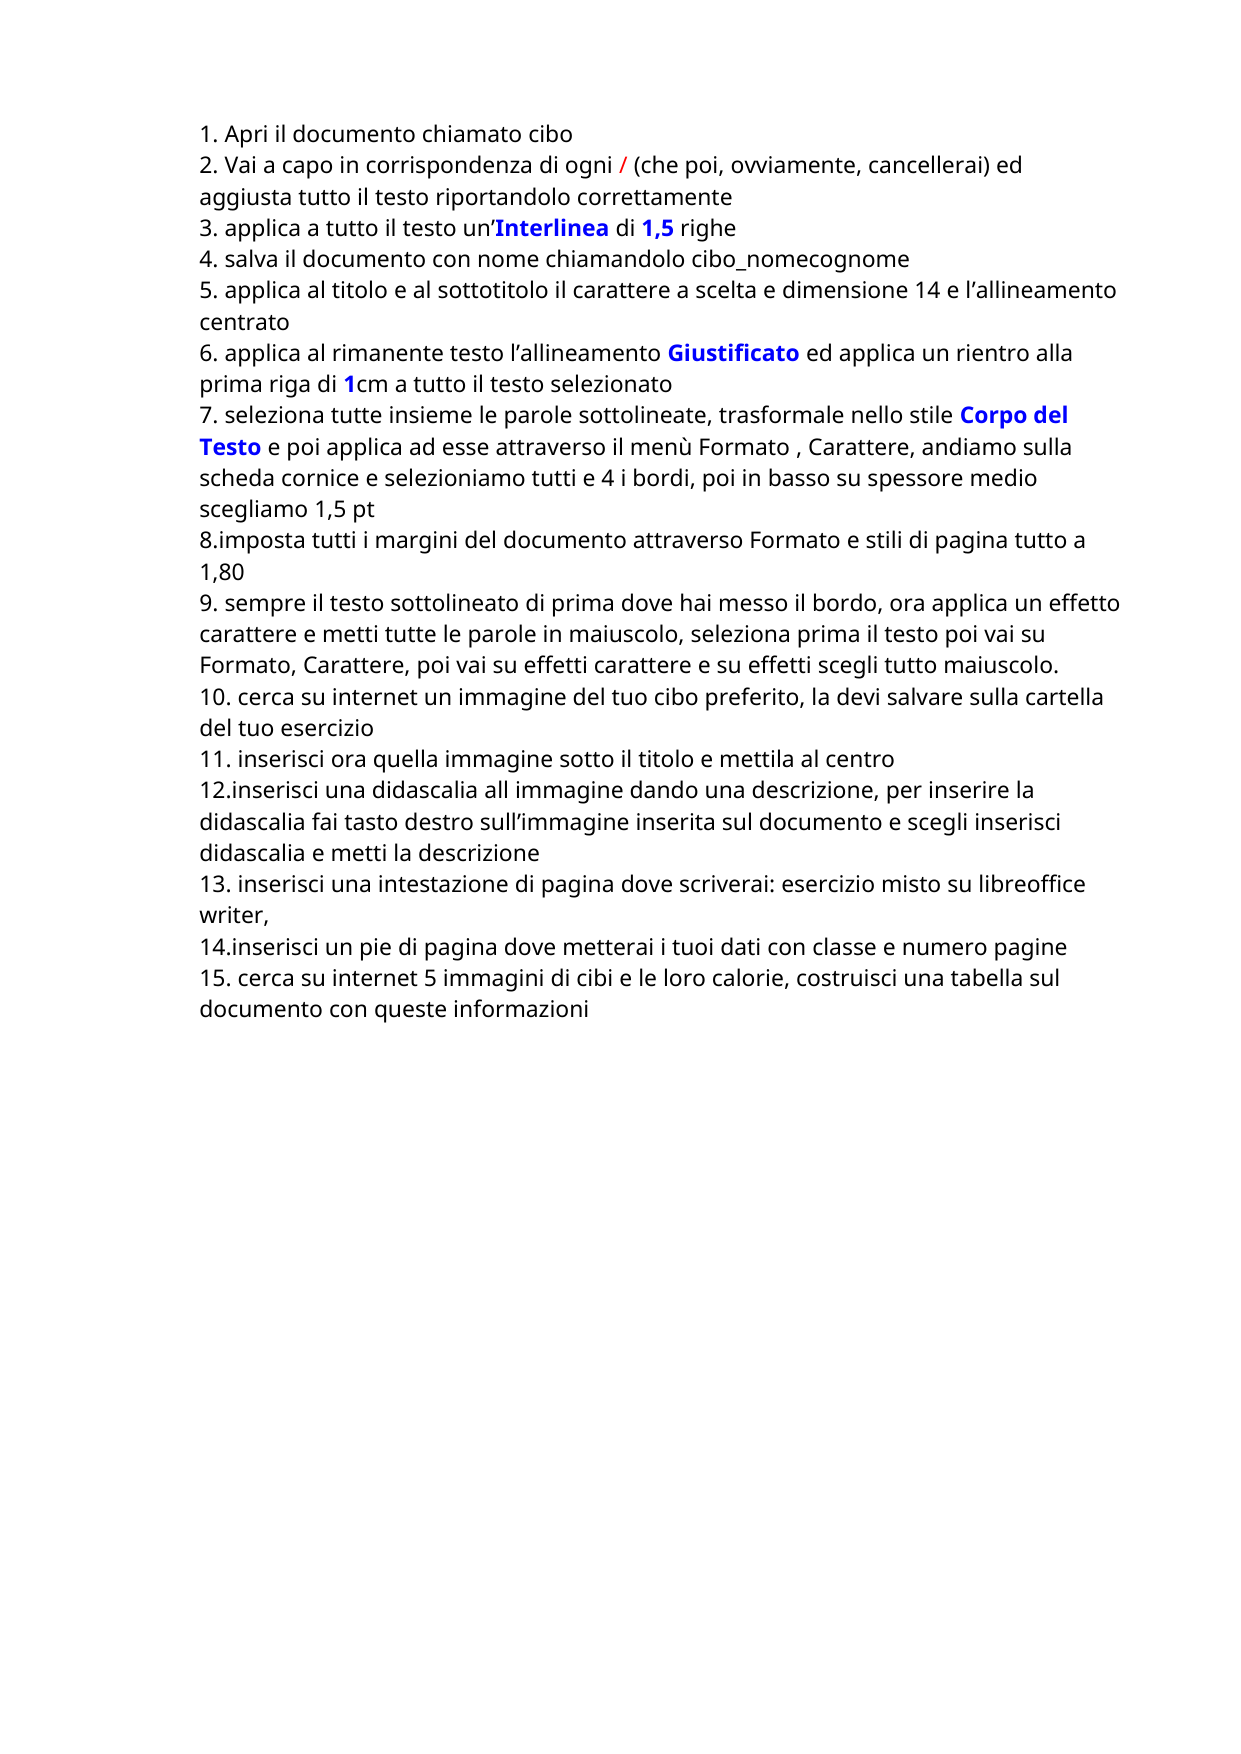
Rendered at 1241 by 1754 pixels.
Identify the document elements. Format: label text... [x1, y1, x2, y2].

text 11. inserisci ora quella immagine sotto il titolo e mettila al centro [199, 743, 1122, 774]
text 9. sempre il testo sottolineato di prima dove hai messo il bordo, ora applica un effetto carattere e metti tutte le parole in maiuscolo, seleziona prima il testo poi vai su Formato, Carattere, poi vai su effetti carattere e su effetti scegli tutto maiuscolo. [199, 587, 1122, 681]
text 8.imposta tutti i margini del documento attraverso Formato e stili di pagina tutto a 1,80 [199, 524, 1122, 587]
text 3. applica a tutto il testo un’Interlinea di 1,5 righe [199, 212, 1122, 243]
text 13. inserisci una intestazione di pagina dove scriverai: esercizio misto su libreoffice writer, [199, 868, 1122, 931]
text 6. applica al rimanente testo l’allineamento Giustificato ed applica un rientro alla prima riga di 1cm a tutto il testo selezionato [199, 337, 1122, 399]
text 15. cerca su internet 5 immagini di cibi e le loro calorie, costruisci una tabella sul documento con queste informazioni [199, 962, 1122, 1024]
text 2. Vai a capo in corrispondenza di ogni / (che poi, ovviamente, cancellerai) ed aggiusta tutto il testo riportandolo correttamente [199, 149, 1122, 212]
text 10. cerca su internet un immagine del tuo cibo preferito, la devi salvare sulla cartella del tuo esercizio [199, 681, 1122, 743]
text 4. salva il documento con nome chiamandolo cibo_nomecognome [199, 243, 1122, 274]
text 12.inserisci una didascalia all immagine dando una descrizione, per inserire la didascalia fai tasto destro sull’immagine inserita sul documento e scegli inserisci didascalia e metti la descrizione [199, 774, 1122, 868]
text 7. seleziona tutte insieme le parole sottolineate, trasformale nello stile Corpo del [199, 399, 1122, 431]
text 14.inserisci un pie di pagina dove metterai i tuoi dati con classe e numero pagine [199, 931, 1122, 962]
text 1. Apri il documento chiamato cibo [199, 118, 1122, 149]
text Testo e poi applica ad esse attraverso il menù Formato , Carattere, andiamo sulla scheda cornice e selezioniamo tutti e 4 i bordi, poi in basso su spessore medio scegliamo 1,5 pt [199, 431, 1122, 524]
text 5. applica al titolo e al sottotitolo il carattere a scelta e dimensione 14 e l’allineamento centrato [199, 274, 1122, 337]
